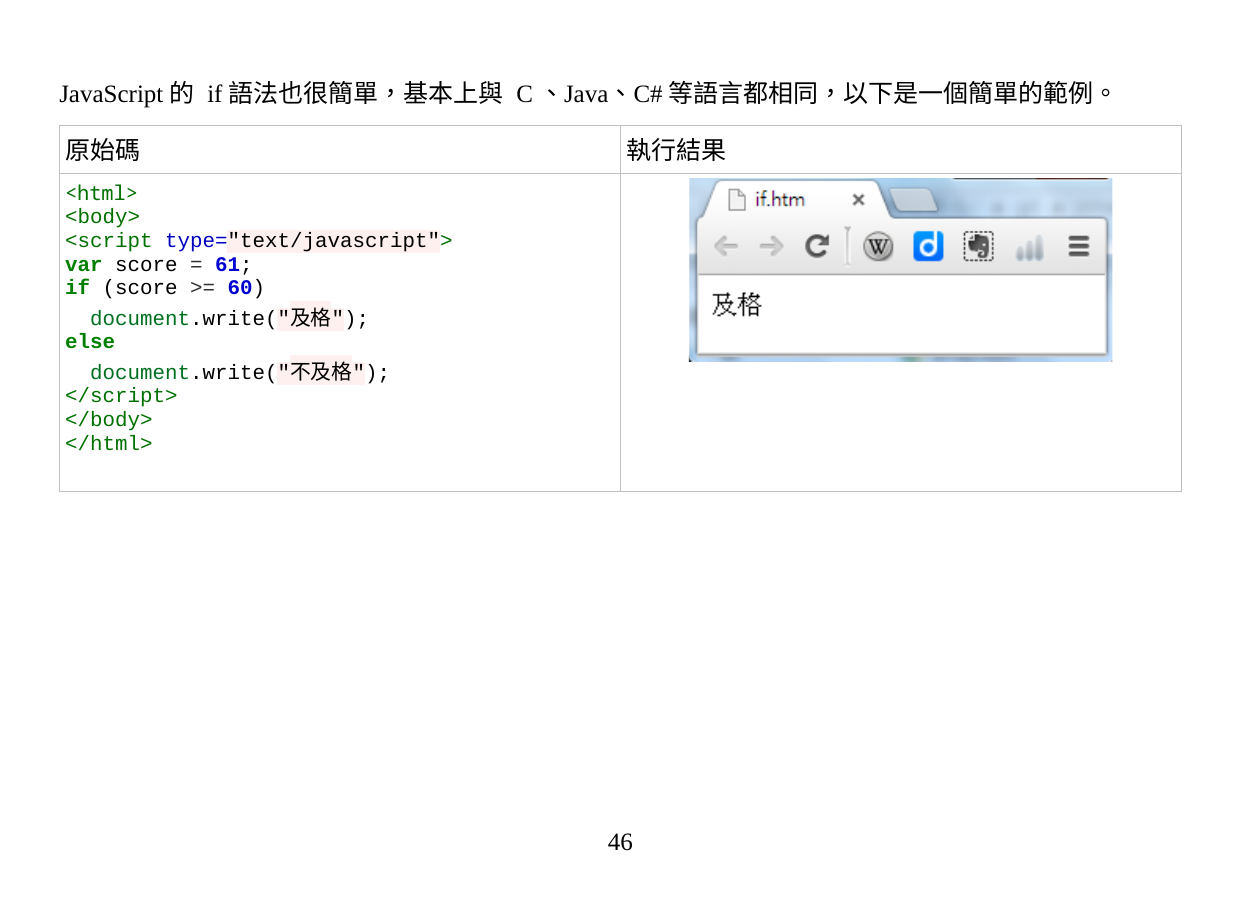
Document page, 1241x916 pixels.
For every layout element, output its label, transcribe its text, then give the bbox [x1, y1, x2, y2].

table_header 執行結果 [621, 126, 1181, 173]
table_cell [621, 179, 1181, 491]
table_cell <html> <body> <script type="text/javascript"> var score = 61; if (score >= 60) document.write("及格"); else document.write("不及格"); </script> </body> </html> [60, 174, 620, 491]
table_cell [621, 174, 1181, 178]
picture [688, 178, 1113, 362]
table_header 原始碼 [60, 126, 620, 173]
text JavaScript 的 if 語法也很簡單，基本上與 C 、Java、C# 等語言都相同，以下是一個簡單的範例。 [59, 74, 1181, 110]
